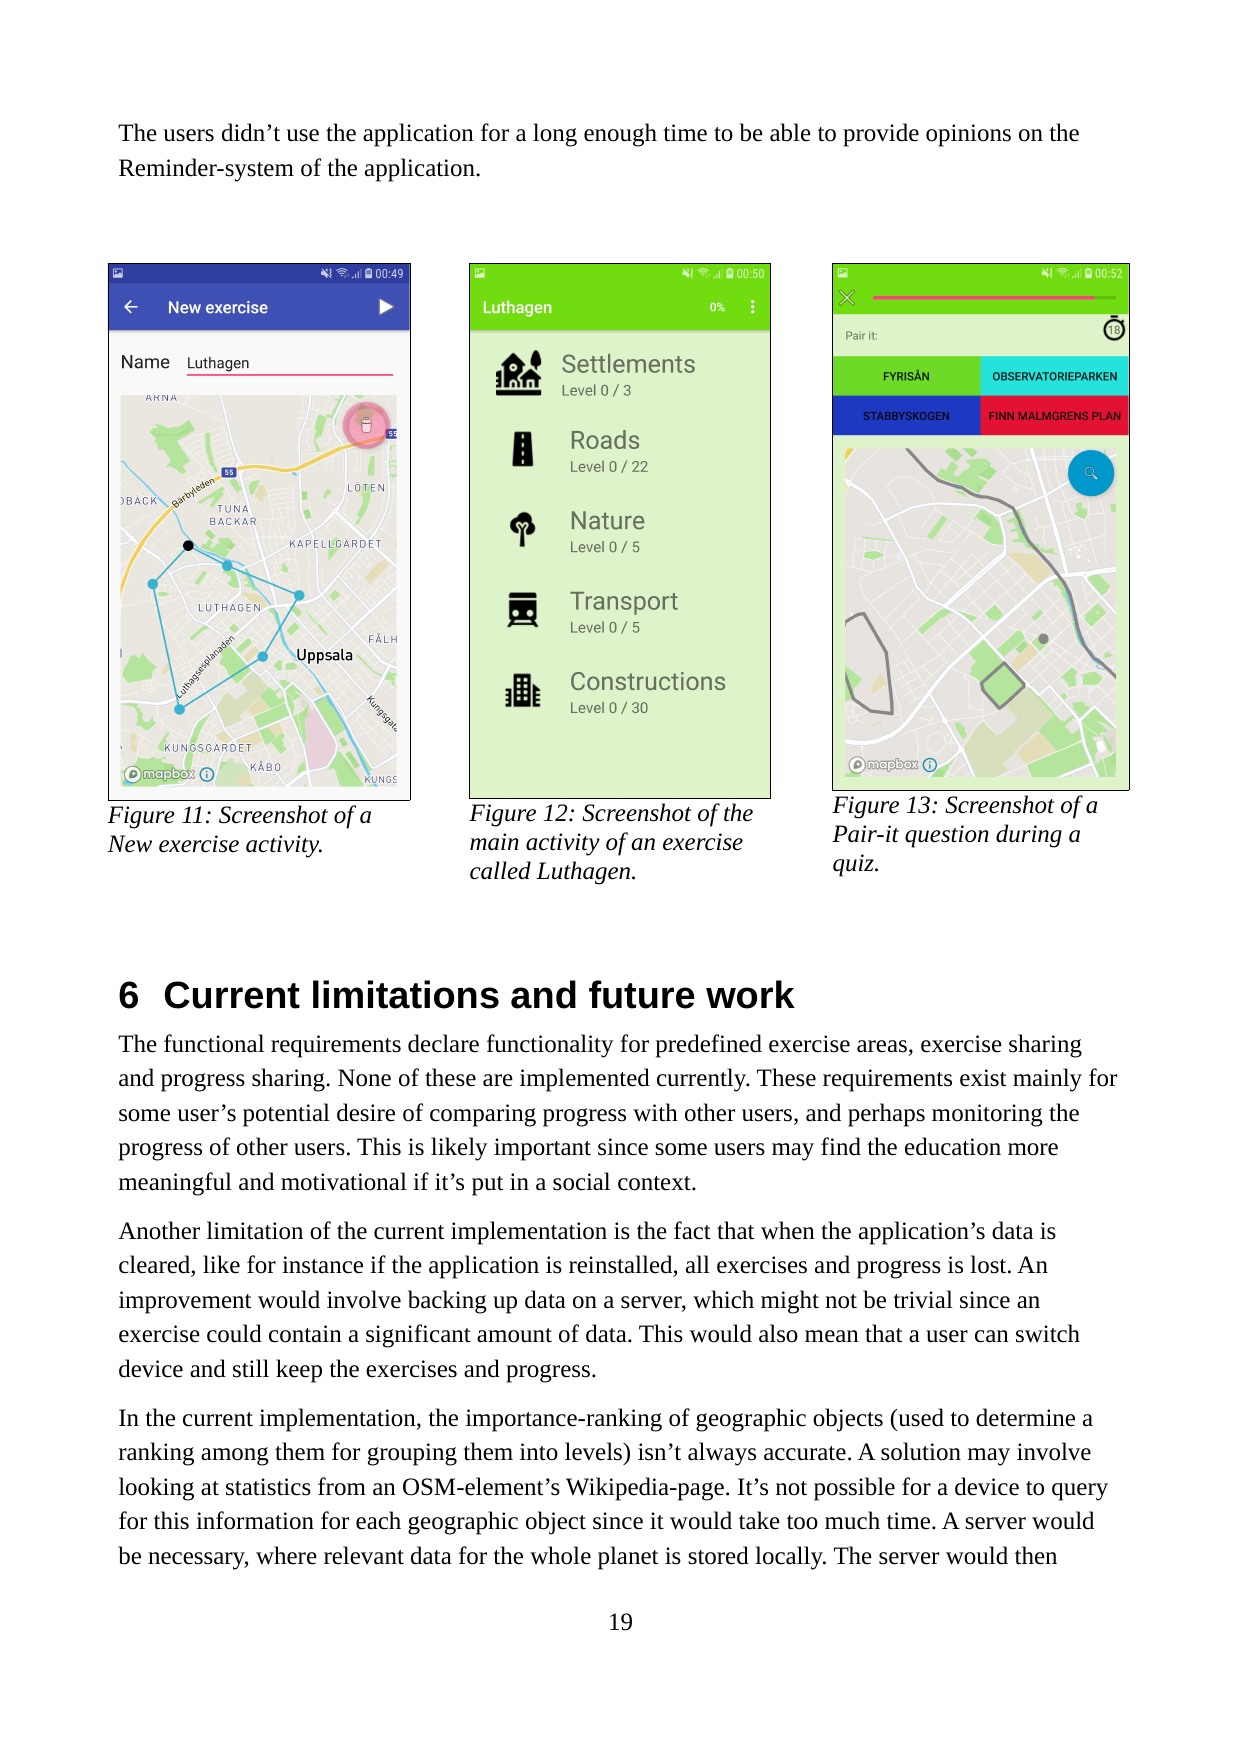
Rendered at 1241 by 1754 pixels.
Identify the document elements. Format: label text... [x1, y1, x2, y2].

picture [109, 264, 410, 800]
text Figure 13: Screenshot of a Pair-it question during a quiz. [832, 791, 1129, 876]
text Figure 12: Screenshot of the main activity of an exercise called Luthagen. [469, 799, 771, 885]
subtitle Current limitations and future work [118, 973, 1122, 1016]
text The users didn’t use the application for a long enough time to be able to provide opinions on the Reminder-system of the application. [118, 118, 1122, 181]
text Another limitation of the current implementation is the fact that when the application’s data is cleared, like for instance if the application is reinstalled, all exercises and progress is lost. An improvement would involve backing up data on a server, which might not be trivial since an exercise could contain a significant amount of data. This would also mean that a user can switch device and still keep the exercises and progress. [118, 1216, 1122, 1382]
text The functional requirements declare functionality for predefined exercise areas, exercise sharing and progress sharing. None of these are implemented currently. These requirements exist mainly for some user’s potential desire of comparing progress with other users, and perhaps monitoring the progress of other users. This is likely important since some users may find the education more meaningful and motivational if it’s put in a social context. [118, 1029, 1122, 1196]
text In the current implementation, the importance-ranking of geographic objects (used to determine a ranking among them for grouping them into levels) isn’t always accurate. A solution may involve looking at statistics from an OSM-element’s Wikipedia-page. It’s not possible for a device to query for this information for each geographic object since it would take too much time. A server would be necessary, where relevant data for the whole planet is stored locally. The server would then [118, 1403, 1122, 1569]
text Figure 11: Screenshot of a New exercise activity. [108, 801, 410, 858]
picture [833, 264, 1129, 790]
picture [470, 264, 770, 798]
